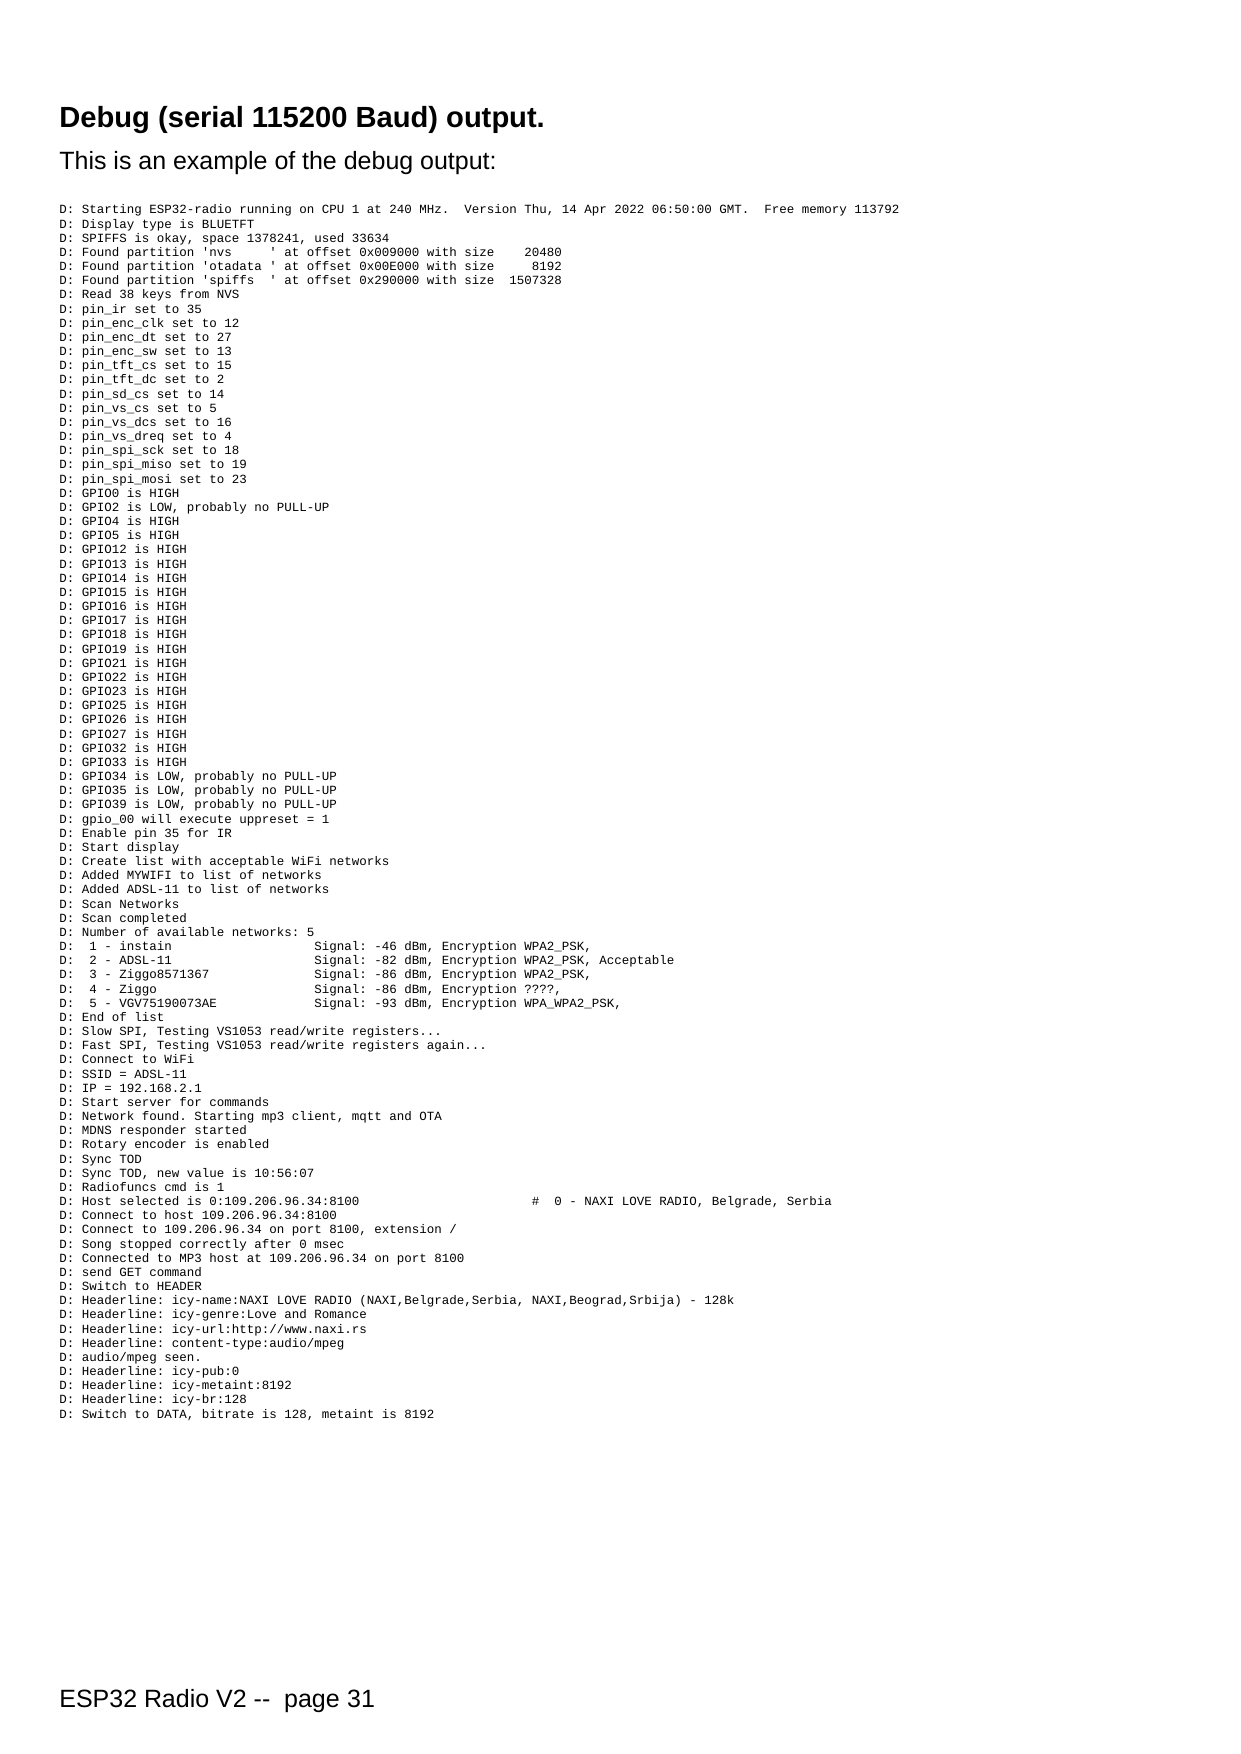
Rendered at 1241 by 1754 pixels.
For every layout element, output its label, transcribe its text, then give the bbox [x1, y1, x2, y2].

text D: Headerline: content-type:audio/mpeg [59, 1337, 1181, 1351]
text D: Create list with acceptable WiFi networks [59, 855, 1181, 869]
text D: pin_ir set to 35 [59, 303, 1181, 317]
text D: Headerline: icy-name:NAXI LOVE RADIO (NAXI,Belgrade,Serbia, NAXI,Beograd,Srbija) - 128k [59, 1294, 1181, 1308]
text D: GPIO32 is HIGH [59, 742, 1181, 756]
text D: SSID = ADSL-11 [59, 1068, 1181, 1082]
text D: Found partition 'otadata ' at offset 0x00E000 with size 8192 [59, 260, 1181, 274]
text D: GPIO16 is HIGH [59, 600, 1181, 614]
text D: MDNS responder started [59, 1124, 1181, 1138]
text D: Rotary encoder is enabled [59, 1138, 1181, 1153]
text D: GPIO12 is HIGH [59, 543, 1181, 558]
text D: Start server for commands [59, 1096, 1181, 1110]
text D: Switch to HEADER [59, 1280, 1181, 1294]
text D: GPIO27 is HIGH [59, 728, 1181, 742]
text D: Enable pin 35 for IR [59, 827, 1181, 841]
text D: Connect to WiFi [59, 1053, 1181, 1068]
text D: Connected to MP3 host at 109.206.96.34 on port 8100 [59, 1252, 1181, 1266]
text D: Found partition 'nvs ' at offset 0x009000 with size 20480 [59, 246, 1181, 260]
text D: pin_tft_cs set to 15 [59, 359, 1181, 373]
text D: GPIO39 is LOW, probably no PULL-UP [59, 798, 1181, 813]
text D: Fast SPI, Testing VS1053 read/write registers again... [59, 1039, 1181, 1053]
text D: Sync TOD, new value is 10:56:07 [59, 1167, 1181, 1181]
text D: Connect to 109.206.96.34 on port 8100, extension / [59, 1223, 1181, 1238]
text D: Scan completed [59, 912, 1181, 926]
text D: GPIO23 is HIGH [59, 685, 1181, 699]
text D: GPIO25 is HIGH [59, 699, 1181, 713]
text D: End of list [59, 1011, 1181, 1025]
text D: IP = 192.168.2.1 [59, 1082, 1181, 1096]
text D: Headerline: icy-url:http://www.naxi.rs [59, 1323, 1181, 1337]
text D: pin_enc_dt set to 27 [59, 331, 1181, 345]
text D: send GET command [59, 1266, 1181, 1280]
text D: Scan Networks [59, 898, 1181, 912]
text D: GPIO19 is HIGH [59, 643, 1181, 657]
text D: Start display [59, 841, 1181, 855]
text D: Display type is BLUETFT [59, 218, 1181, 232]
text D: 4 - Ziggo Signal: -86 dBm, Encryption ????, [59, 983, 1181, 997]
text D: Headerline: icy-metaint:8192 [59, 1379, 1181, 1393]
text D: Sync TOD [59, 1153, 1181, 1167]
text D: pin_vs_dcs set to 16 [59, 416, 1181, 430]
text D: Headerline: icy-pub:0 [59, 1365, 1181, 1379]
text D: pin_tft_dc set to 2 [59, 373, 1181, 388]
text D: GPIO5 is HIGH [59, 529, 1181, 543]
text D: pin_vs_dreq set to 4 [59, 430, 1181, 444]
text D: Host selected is 0:109.206.96.34:8100 # 0 - NAXI LOVE RADIO, Belgrade, Serbia [59, 1195, 1181, 1209]
text D: 5 - VGV75190073AE Signal: -93 dBm, Encryption WPA_WPA2_PSK, [59, 997, 1181, 1011]
text D: Found partition 'spiffs ' at offset 0x290000 with size 1507328 [59, 274, 1181, 288]
subtitle Debug (serial 115200 Baud) output. [59, 100, 1181, 133]
text D: 3 - Ziggo8571367 Signal: -86 dBm, Encryption WPA2_PSK, [59, 968, 1181, 983]
text D: GPIO13 is HIGH [59, 558, 1181, 572]
text D: audio/mpeg seen. [59, 1351, 1181, 1365]
text D: SPIFFS is okay, space 1378241, used 33634 [59, 232, 1181, 246]
text D: GPIO0 is HIGH [59, 487, 1181, 501]
text D: 1 - instain Signal: -46 dBm, Encryption WPA2_PSK, [59, 940, 1181, 954]
text D: GPIO4 is HIGH [59, 515, 1181, 529]
text D: Network found. Starting mp3 client, mqtt and OTA [59, 1110, 1181, 1124]
text D: GPIO22 is HIGH [59, 671, 1181, 685]
text D: gpio_00 will execute uppreset = 1 [59, 813, 1181, 827]
text D: GPIO34 is LOW, probably no PULL-UP [59, 770, 1181, 784]
text D: pin_enc_clk set to 12 [59, 317, 1181, 331]
text D: GPIO17 is HIGH [59, 614, 1181, 628]
text D: GPIO2 is LOW, probably no PULL-UP [59, 501, 1181, 515]
text D: pin_enc_sw set to 13 [59, 345, 1181, 359]
text D: pin_sd_cs set to 14 [59, 388, 1181, 402]
text D: GPIO15 is HIGH [59, 586, 1181, 600]
text This is an example of the debug output: [59, 146, 1181, 175]
text D: pin_spi_miso set to 19 [59, 458, 1181, 473]
text D: Headerline: icy-br:128 [59, 1393, 1181, 1408]
text D: Switch to DATA, bitrate is 128, metaint is 8192 [59, 1408, 1181, 1422]
text D: GPIO14 is HIGH [59, 572, 1181, 586]
text D: Headerline: icy-genre:Love and Romance [59, 1308, 1181, 1323]
text D: 2 - ADSL-11 Signal: -82 dBm, Encryption WPA2_PSK, Acceptable [59, 954, 1181, 968]
text D: GPIO26 is HIGH [59, 713, 1181, 728]
text D: pin_spi_sck set to 18 [59, 444, 1181, 458]
text D: Read 38 keys from NVS [59, 288, 1181, 303]
text D: pin_vs_cs set to 5 [59, 402, 1181, 416]
text D: GPIO18 is HIGH [59, 628, 1181, 643]
text D: Radiofuncs cmd is 1 [59, 1181, 1181, 1195]
text D: GPIO33 is HIGH [59, 756, 1181, 770]
text D: Number of available networks: 5 [59, 926, 1181, 940]
text D: Slow SPI, Testing VS1053 read/write registers... [59, 1025, 1181, 1039]
text D: Connect to host 109.206.96.34:8100 [59, 1209, 1181, 1223]
text D: Starting ESP32-radio running on CPU 1 at 240 MHz. Version Thu, 14 Apr 2022 06:50:00 GMT. Free memory 113792 [59, 203, 1181, 218]
text D: Added ADSL-11 to list of networks [59, 883, 1181, 898]
text D: Song stopped correctly after 0 msec [59, 1238, 1181, 1252]
text D: Added MYWIFI to list of networks [59, 869, 1181, 883]
text D: pin_spi_mosi set to 23 [59, 473, 1181, 487]
text D: GPIO35 is LOW, probably no PULL-UP [59, 784, 1181, 798]
text D: GPIO21 is HIGH [59, 657, 1181, 671]
